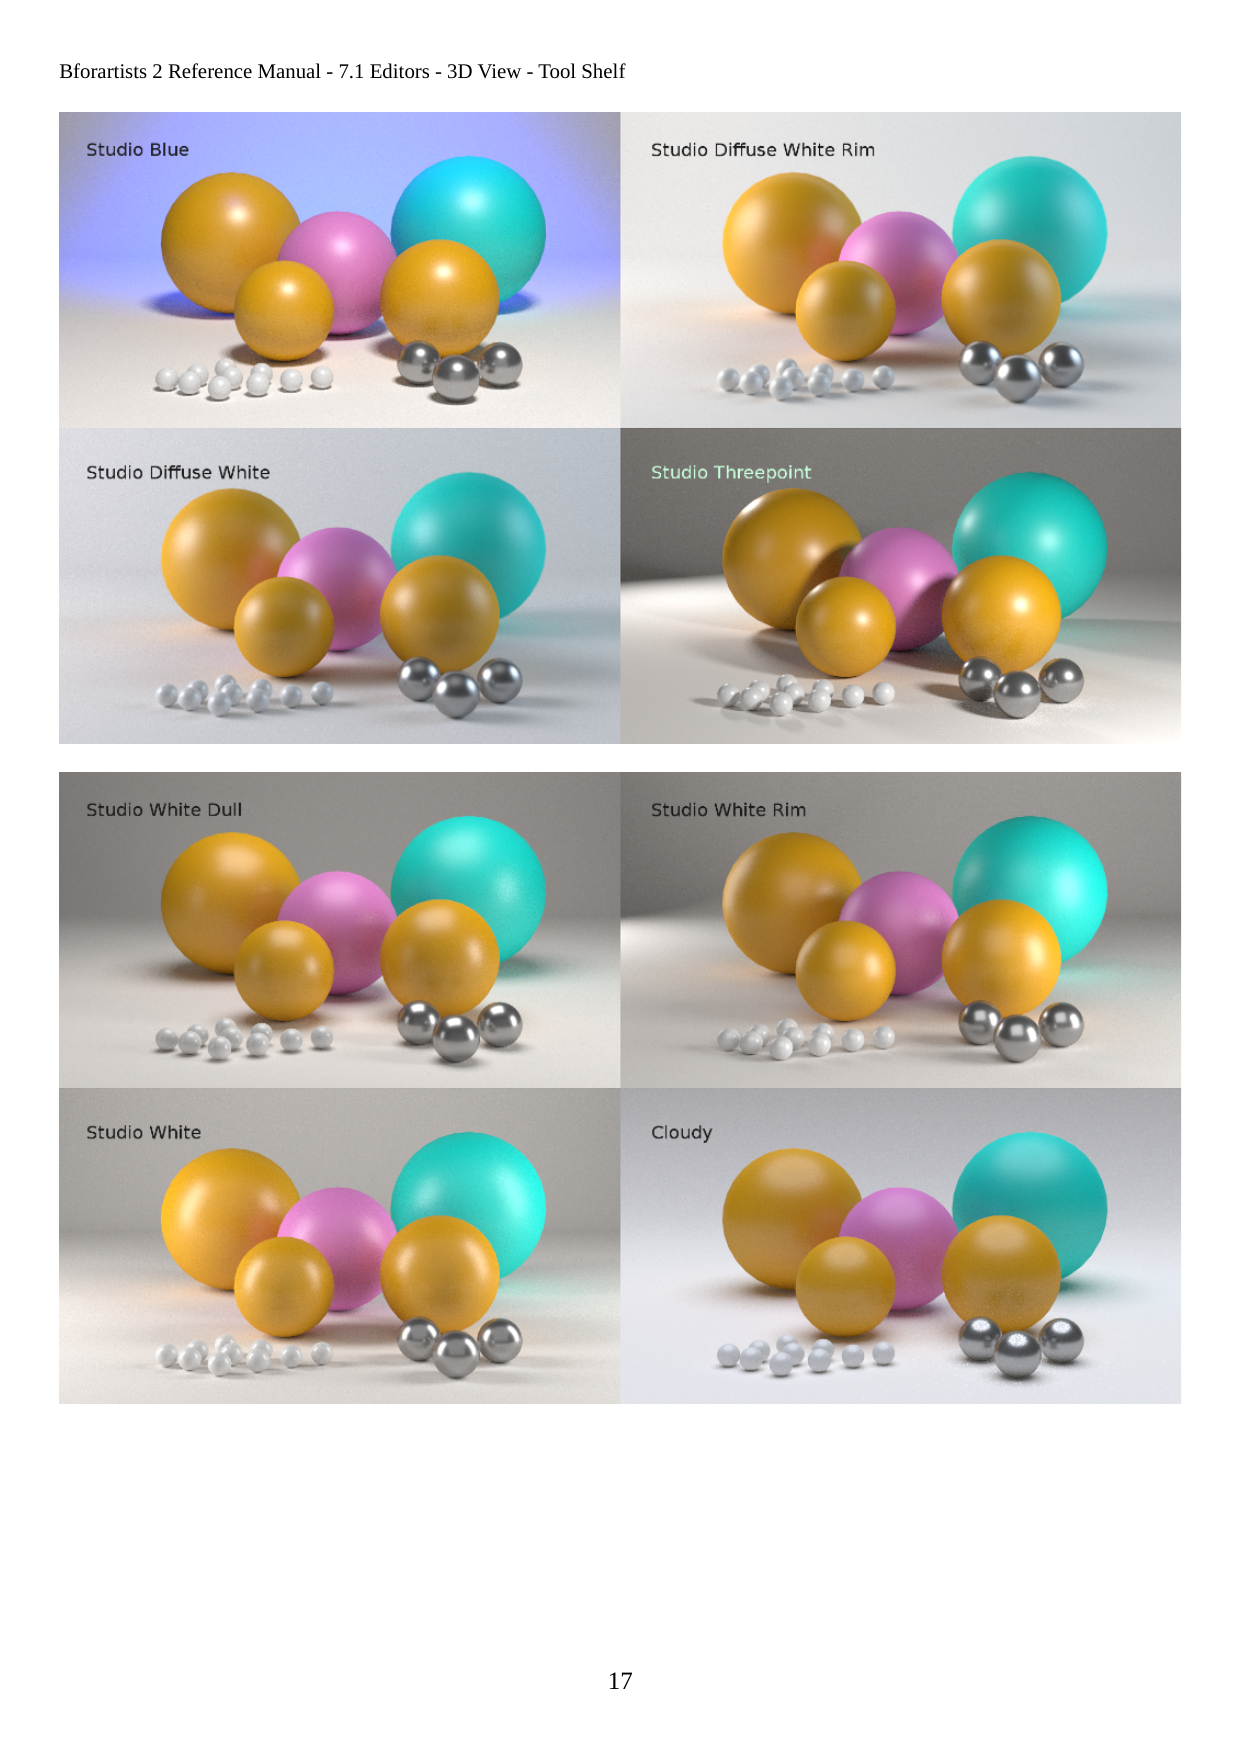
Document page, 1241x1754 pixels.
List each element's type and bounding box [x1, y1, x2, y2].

picture [59, 112, 1182, 744]
picture [59, 772, 1182, 1404]
